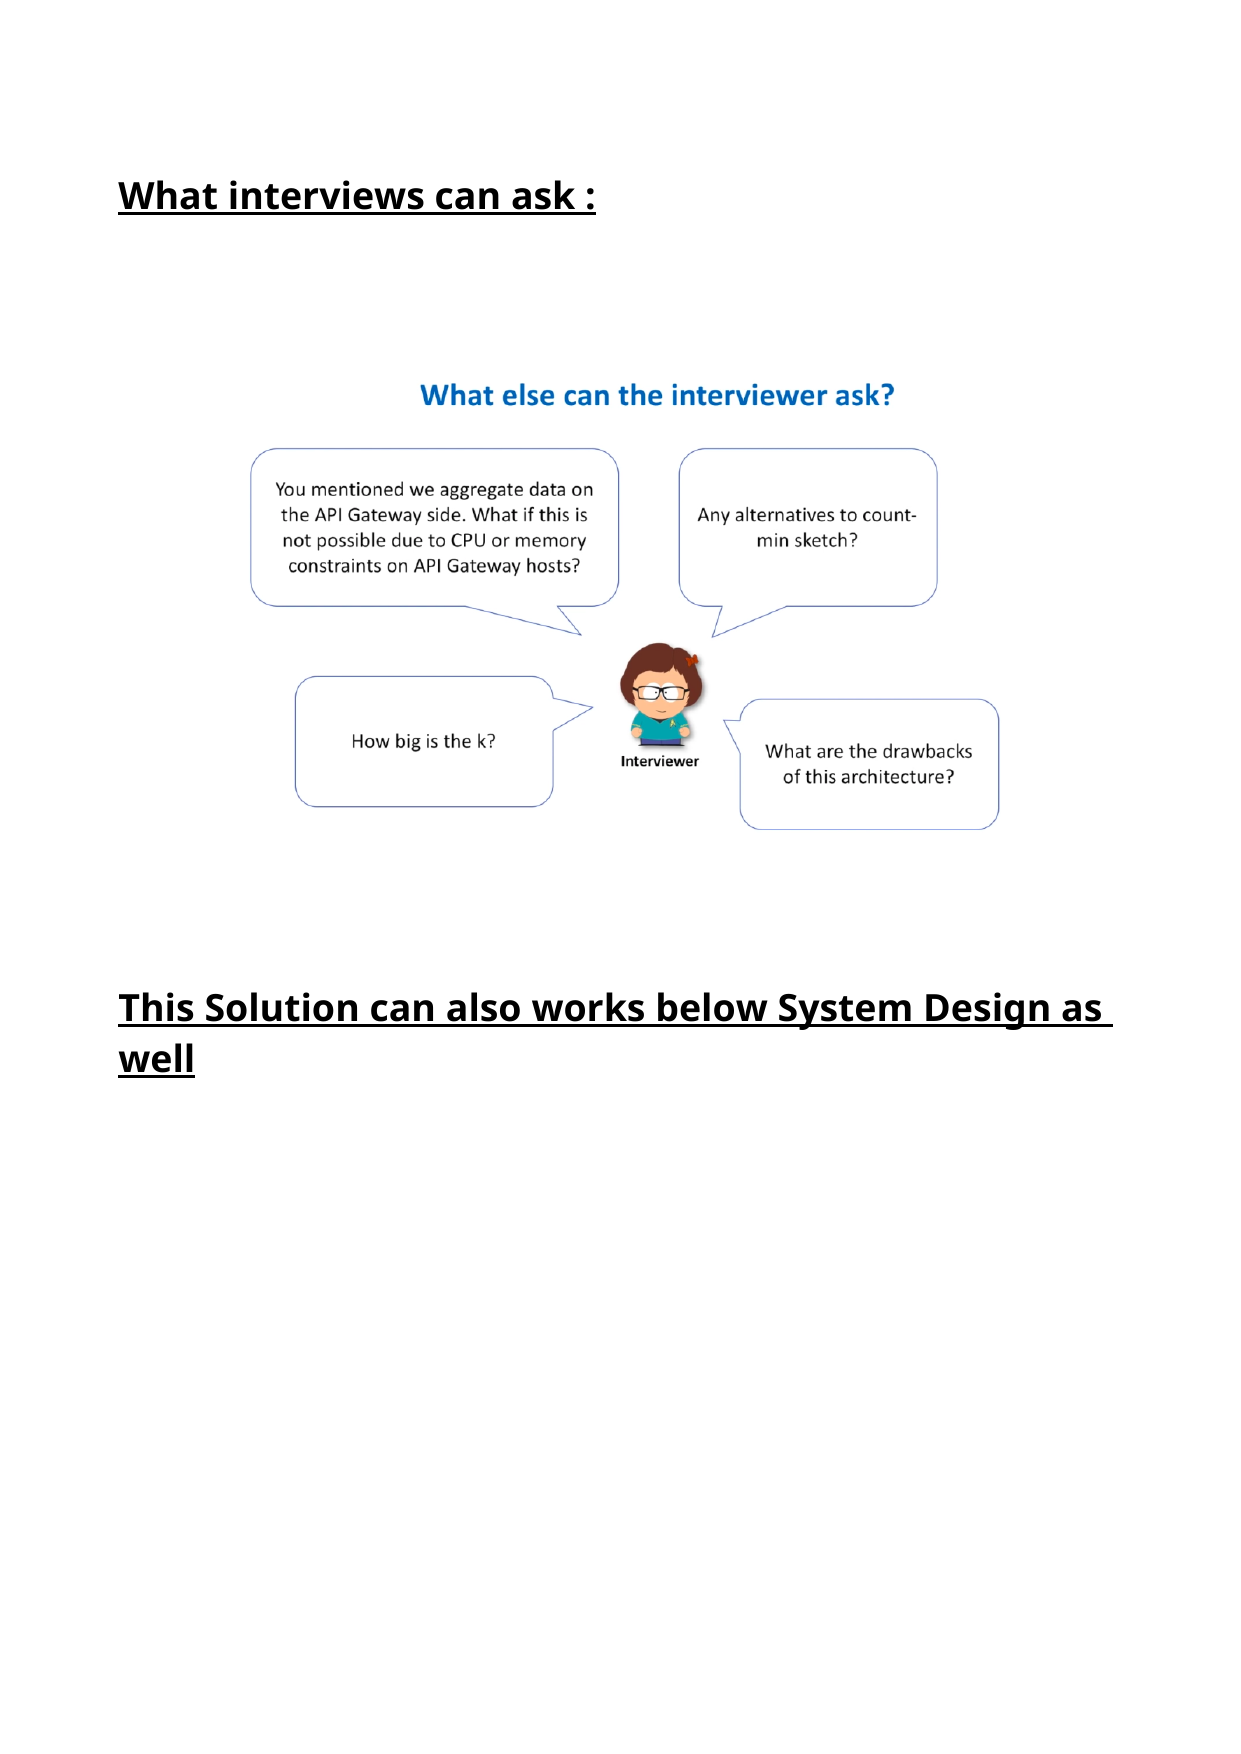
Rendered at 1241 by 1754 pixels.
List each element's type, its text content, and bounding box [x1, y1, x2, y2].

picture [118, 373, 1123, 879]
text What interviews can ask : [118, 169, 1122, 220]
text This Solution can also works below System Design as well [118, 981, 1122, 1083]
